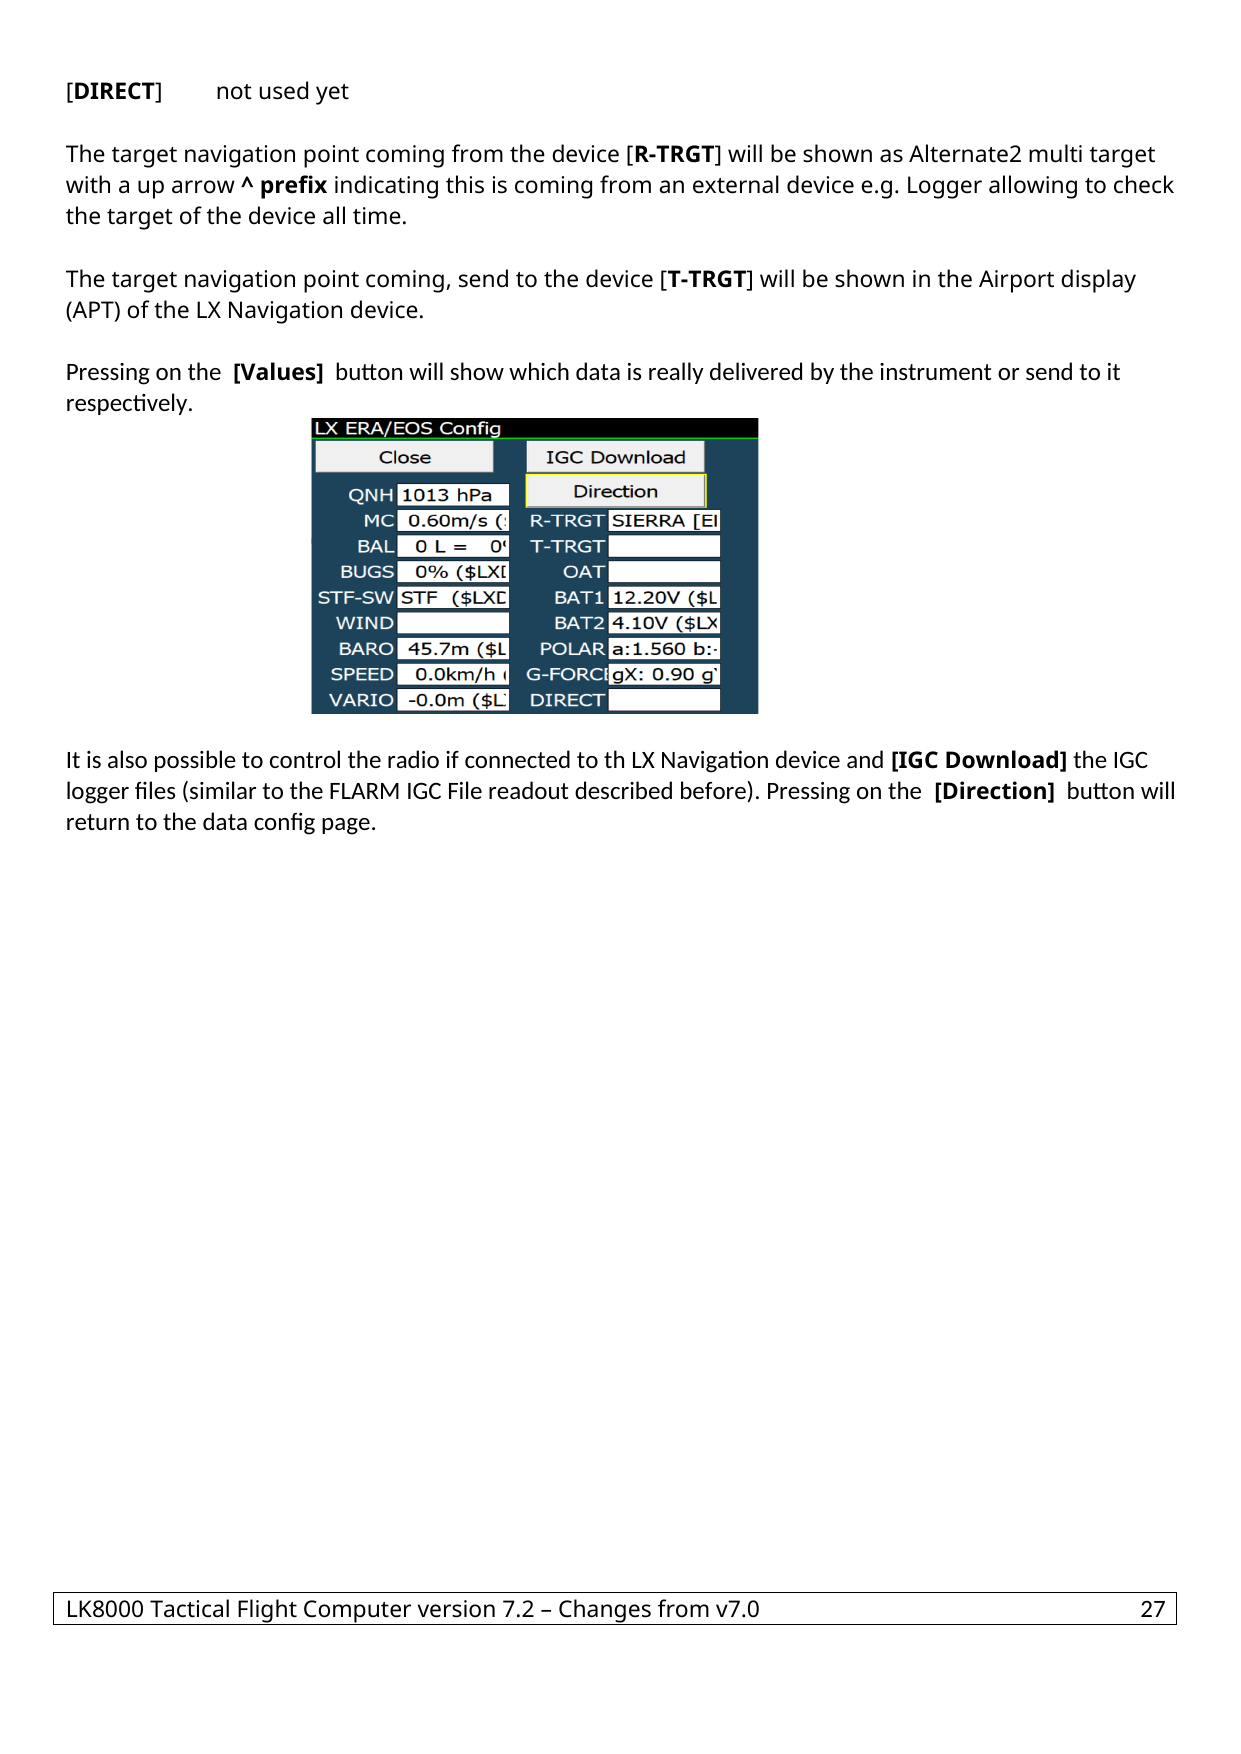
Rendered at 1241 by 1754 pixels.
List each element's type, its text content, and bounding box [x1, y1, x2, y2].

text The target navigation point coming, send to the device [T-TRGT] will be shown in the Airport display (APT) of the LX Navigation device. [66, 262, 1181, 325]
picture [311, 418, 759, 714]
text The target navigation point coming from the device [R-TRGT] will be shown as Alternate2 multi target with a up arrow ^ prefix indicating this is coming from an external device e.g. Logger allowing to check the target of the device all time. [66, 137, 1181, 231]
text [DIRECT] not used yet [66, 75, 1181, 106]
text It is also possible to control the radio if connected to th LX Navigation device and [IGC Download] the IGC logger files (similar to the FLARM IGC File readout described before). Pressing on the [Direction] button will return to the data config page. [66, 744, 1181, 837]
text Pressing on the [Values] button will show which data is really delivered by the instrument or send to it respectively. [66, 356, 1181, 418]
